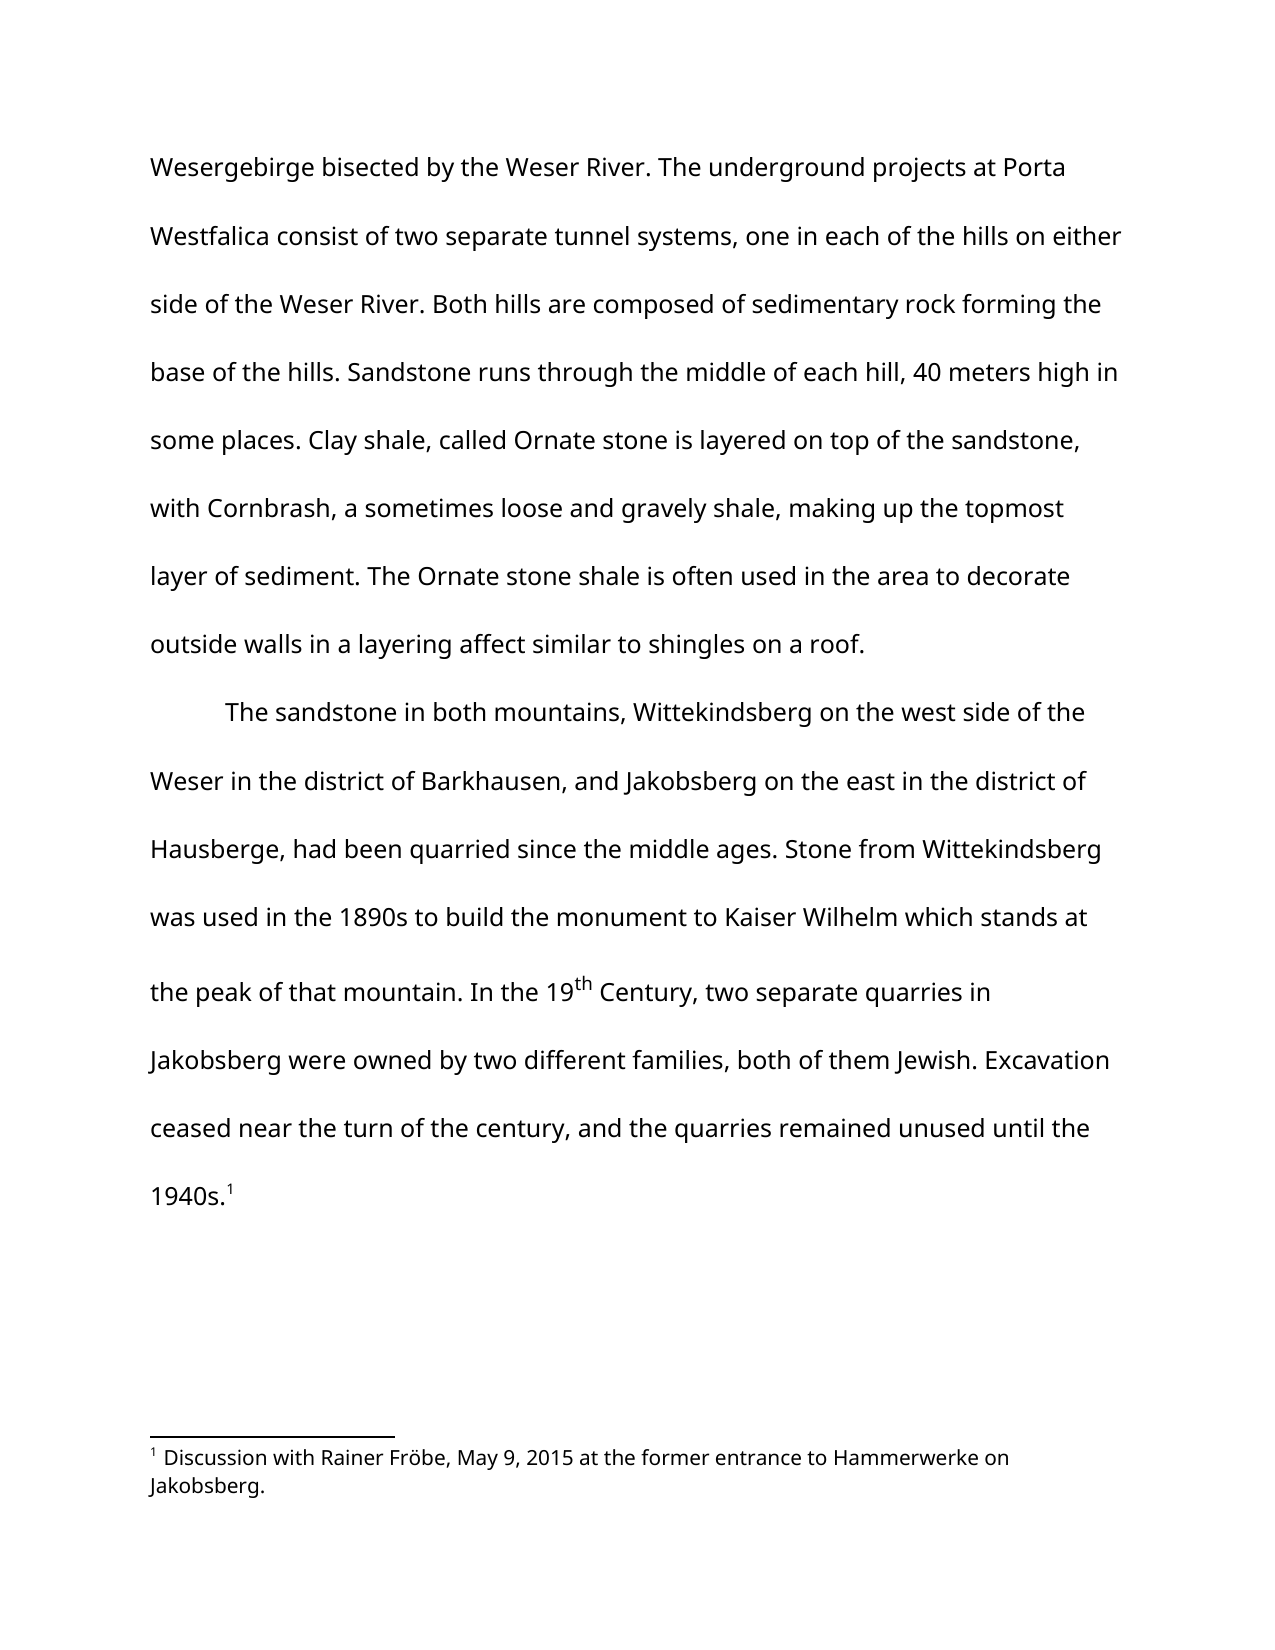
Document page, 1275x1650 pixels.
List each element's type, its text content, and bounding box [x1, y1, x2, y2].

text Wesergebirge bisected by the Weser River. The underground projects at Porta Westfalica consist of two separate tunnel systems, one in each of the hills on either side of the Weser River. Both hills are composed of sedimentary rock forming the base of the hills. Sandstone runs through the middle of each hill, 40 meters high in some places. Clay shale, called Ornate stone is layered on top of the sandstone, with Cornbrash, a sometimes loose and gravely shale, making up the topmost layer of sediment. The Ornate stone shale is often used in the area to decorate outside walls in a layering affect similar to shingles on a roof. [150, 150, 1125, 661]
text Discussion with Rainer Fröbe, May 9, 2015 at the former entrance to Hammerwerke on Jakobsberg. [150, 1443, 1125, 1500]
text The sandstone in both mountains, Wittekindsberg on the west side of the Weser in the district of Barkhausen, and Jakobsberg on the east in the district of Hausberge, had been quarried since the middle ages. Stone from Wittekindsberg was used in the 1890s to build the monument to Kaiser Wilhelm which stands at the peak of that mountain. In the 19th Century, two separate quarries in Jakobsberg were owned by two different families, both of them Jewish. Excavation ceased near the turn of the century, and the quarries remained unused until the 1940s. [150, 695, 1125, 1213]
